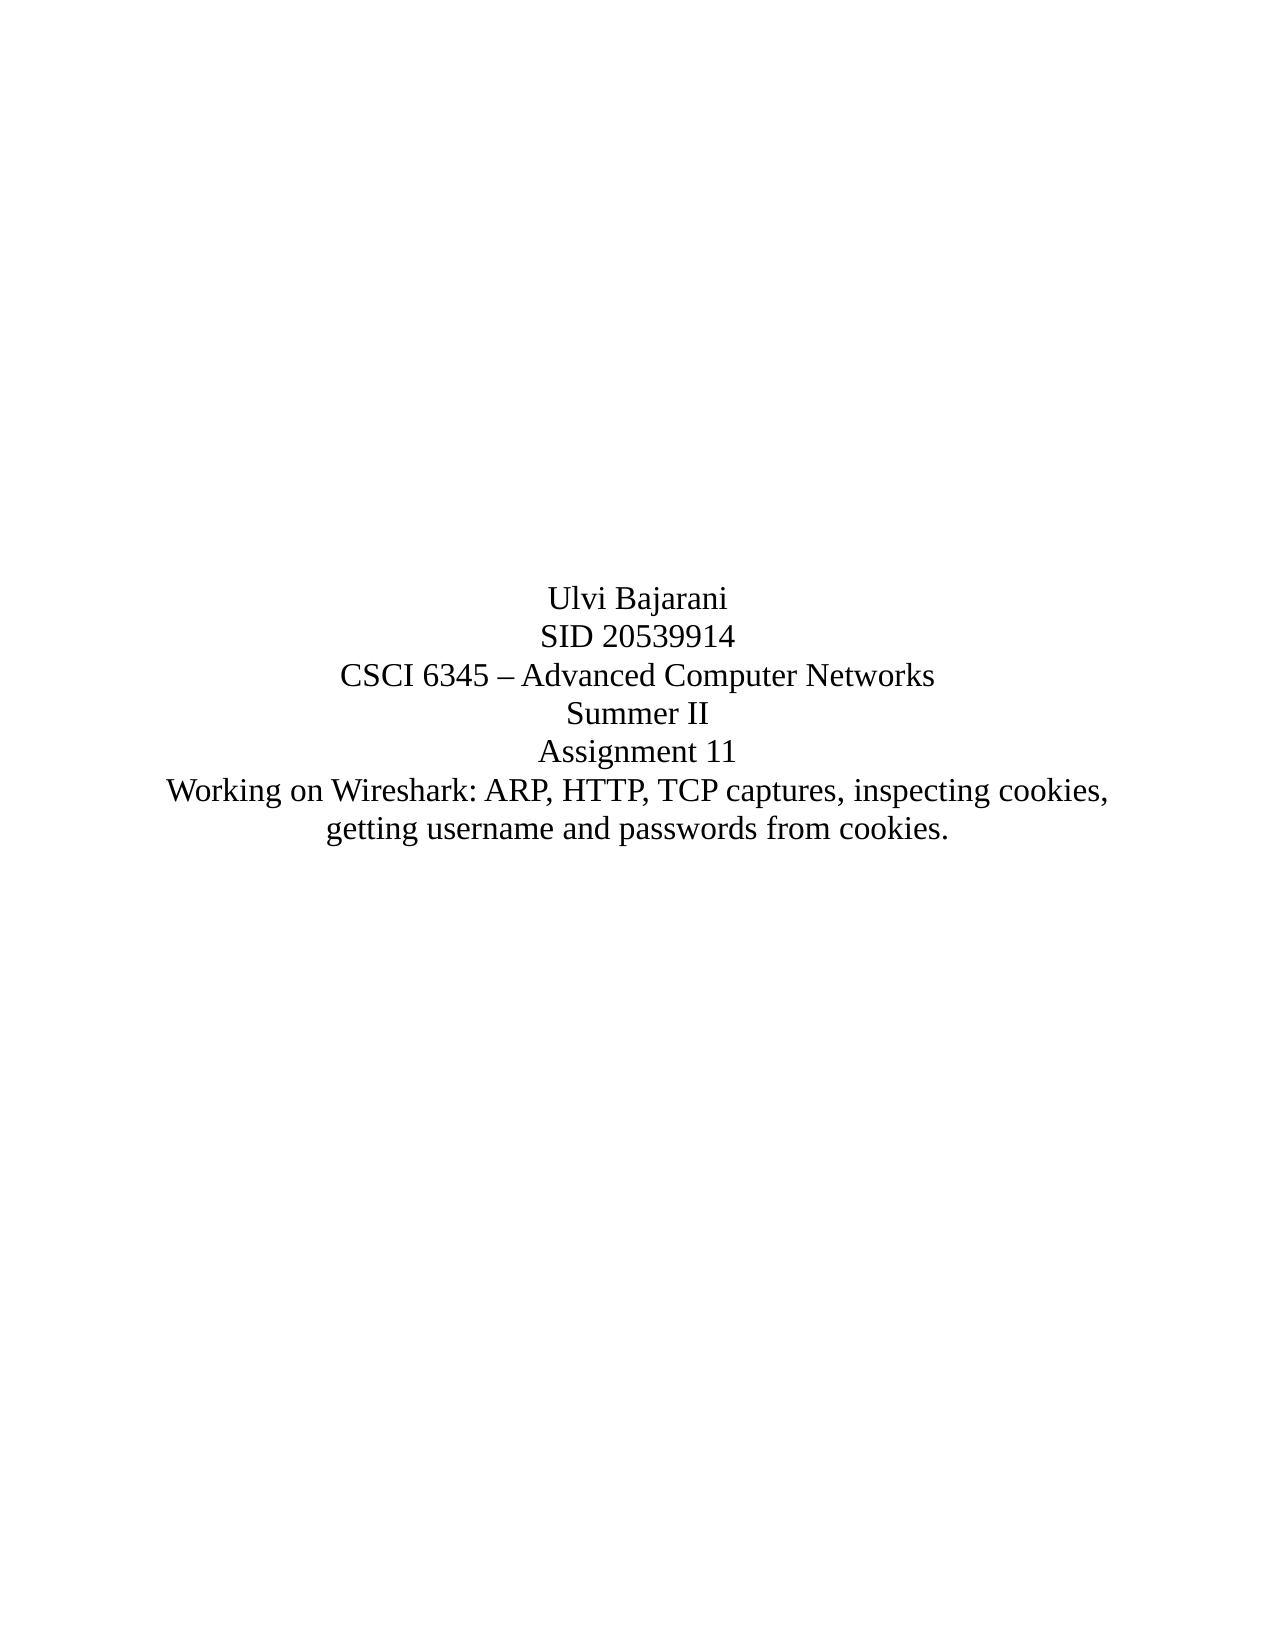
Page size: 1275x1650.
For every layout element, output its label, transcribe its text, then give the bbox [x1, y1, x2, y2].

text CSCI 6345 – Advanced Computer Networks [118, 655, 1157, 693]
text Assignment 11 [118, 731, 1157, 770]
text Summer II [118, 693, 1157, 731]
text SID 20539914 [118, 616, 1157, 655]
text Ulvi Bajarani [118, 578, 1157, 616]
text Working on Wireshark: ARP, HTTP, TCP captures, inspecting cookies, getting username and passwords from cookies. [118, 770, 1157, 846]
